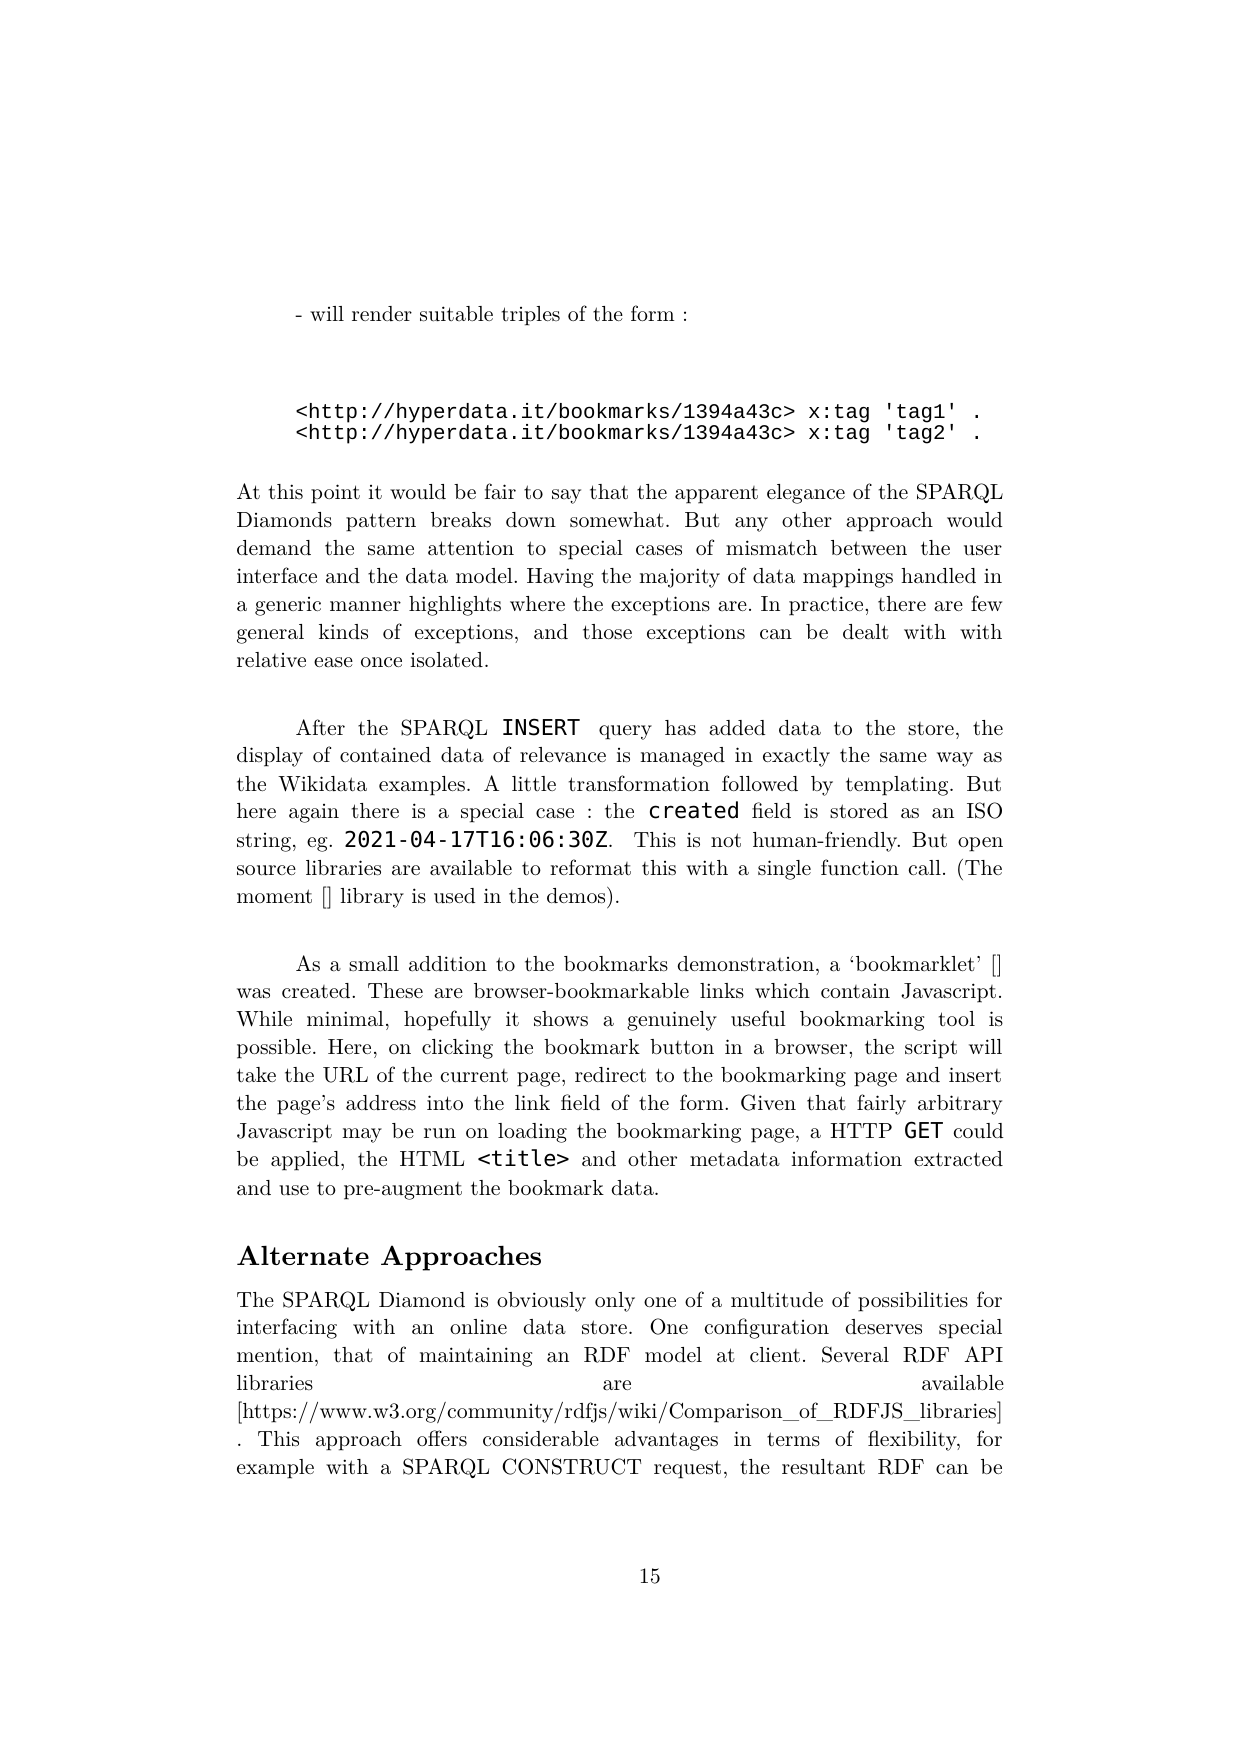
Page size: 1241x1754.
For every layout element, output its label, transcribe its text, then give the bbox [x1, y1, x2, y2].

text At this point it would be fair to say that the apparent elegance of the SPARQL Diamonds pattern breaks down somewhat. But any other approach would demand the same attention to special cases of mismatch between the user interface and the data model. Having the majority of data mappings handled in a generic manner highlights where the exceptions are. In practice, there are few general kinds of exceptions, and those exceptions can be dealt with with relative ease once isolated. [236, 477, 1004, 673]
subtitle Alternate Approaches [236, 1237, 1004, 1272]
text - will render suitable triples of the form : [236, 299, 1004, 327]
text As a small addition to the bookmarks demonstration, a ‘bookmarklet’ [] was created. These are browser-bookmarkable links which contain Javascript. While minimal, hopefully it shows a genuinely useful bookmarking tool is possible. Here, on clicking the bookmark button in a browser, the script will take the URL of the current page, redirect to the bookmarking page and insert the page’s address into the link field of the form. Given that fairly arbitrary Javascript may be run on loading the bookmarking page, a HTTP GET could be applied, the HTML <title> and other metadata information extracted and use to pre-augment the bookmark data. [236, 949, 1004, 1201]
text <http://hyperdata.it/bookmarks/1394a43c> x:tag 'tag1' . [236, 401, 1004, 422]
text The SPARQL Diamond is obviously only one of a multitude of possibilities for interfacing with an online data store. One configuration deserves special mention, that of maintaining an RDF model at client. Several RDF API libraries are available [https://www.w3.org/community/rdfjs/wiki/Comparison_of_RDFJS_libraries]. This approach offers considerable advantages in terms of flexibility, for example with a SPARQL CONSTRUCT request, the resultant RDF can be [236, 1285, 1004, 1481]
text After the SPARQL INSERT query has added data to the store, the display of contained data of relevance is managed in exactly the same way as the Wikidata examples. A little transformation followed by templating. But here again there is a special case : the created field is stored as an ISO string, eg. 2021-04-17T16:06:30Z. This is not human-friendly. But open source libraries are available to reformat this with a single function call. (The moment [] library is used in the demos). [236, 713, 1004, 909]
text <http://hyperdata.it/bookmarks/1394a43c> x:tag 'tag2' . [236, 422, 1004, 444]
